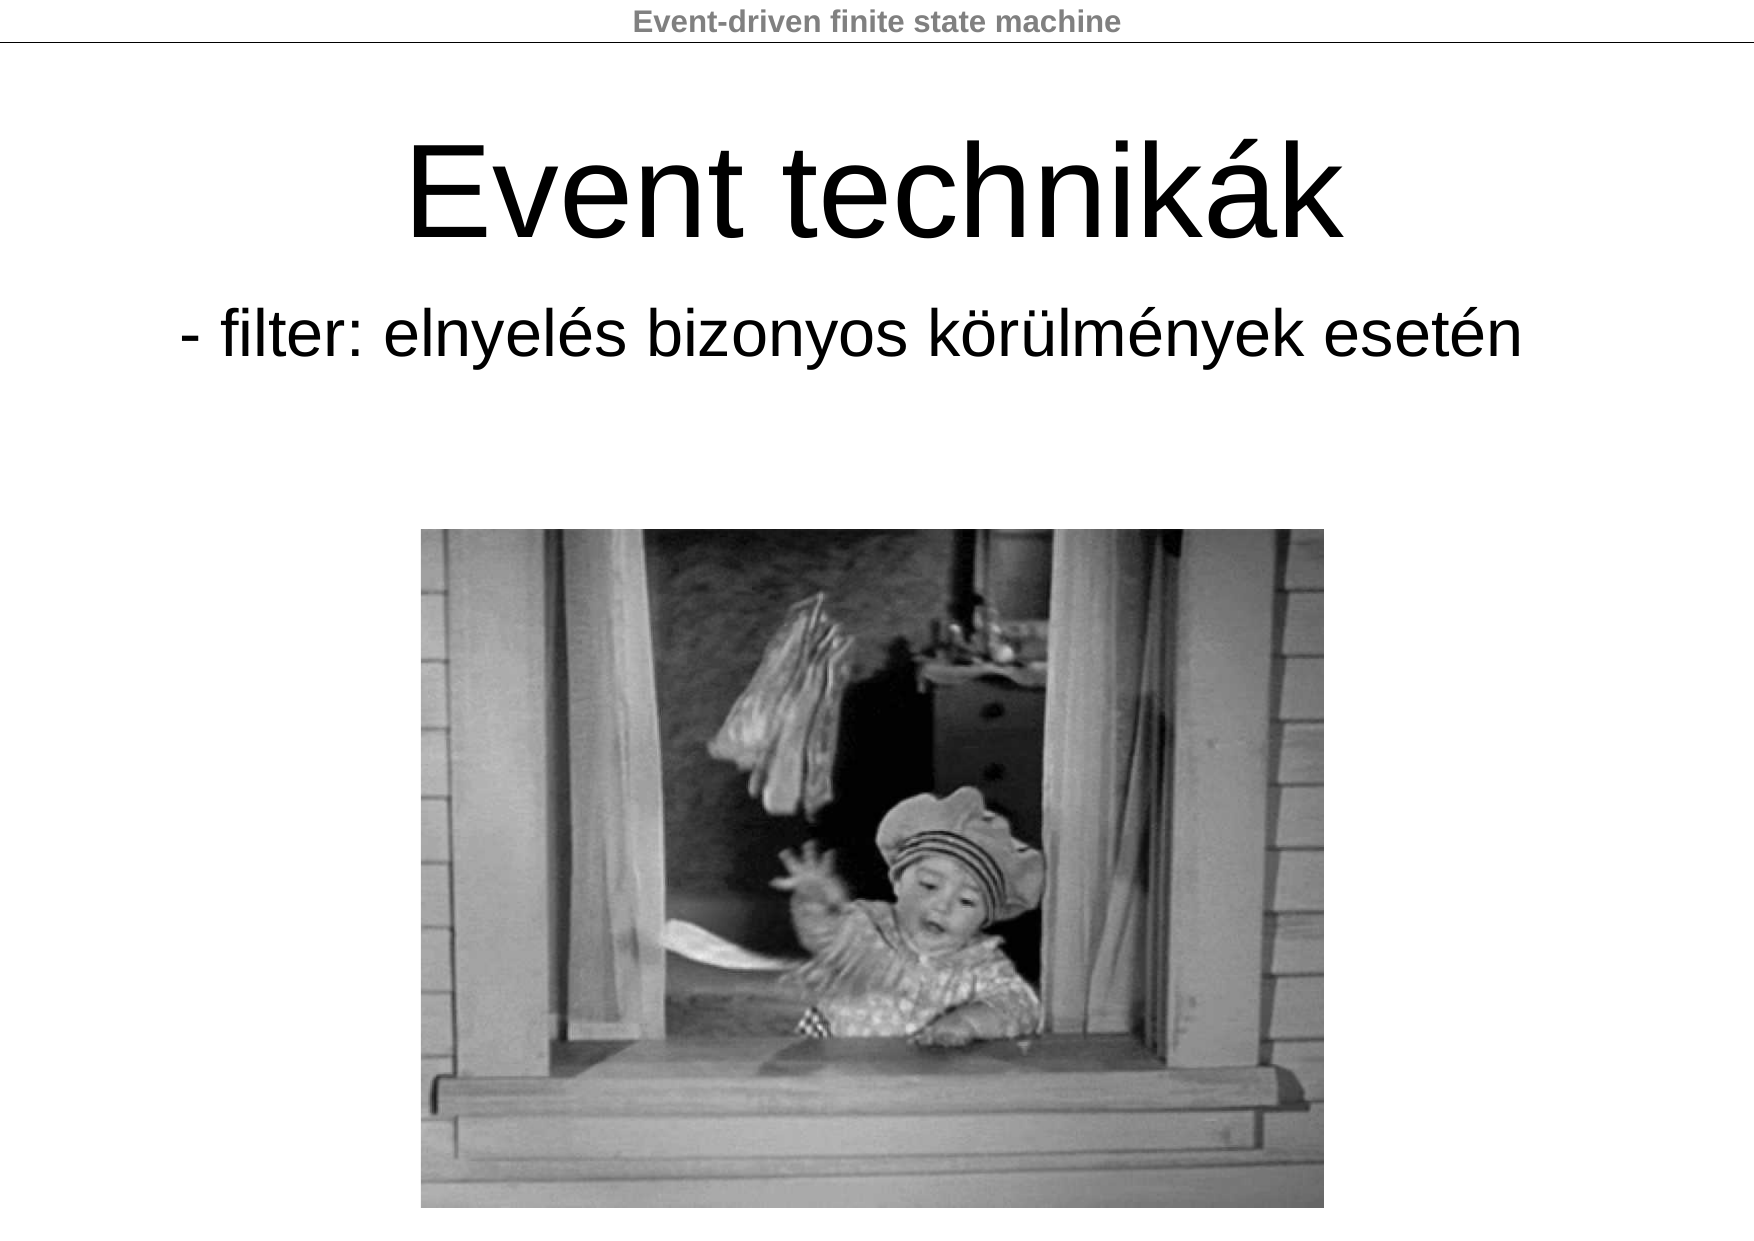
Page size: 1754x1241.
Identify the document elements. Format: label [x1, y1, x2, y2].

picture [420, 529, 1324, 1208]
